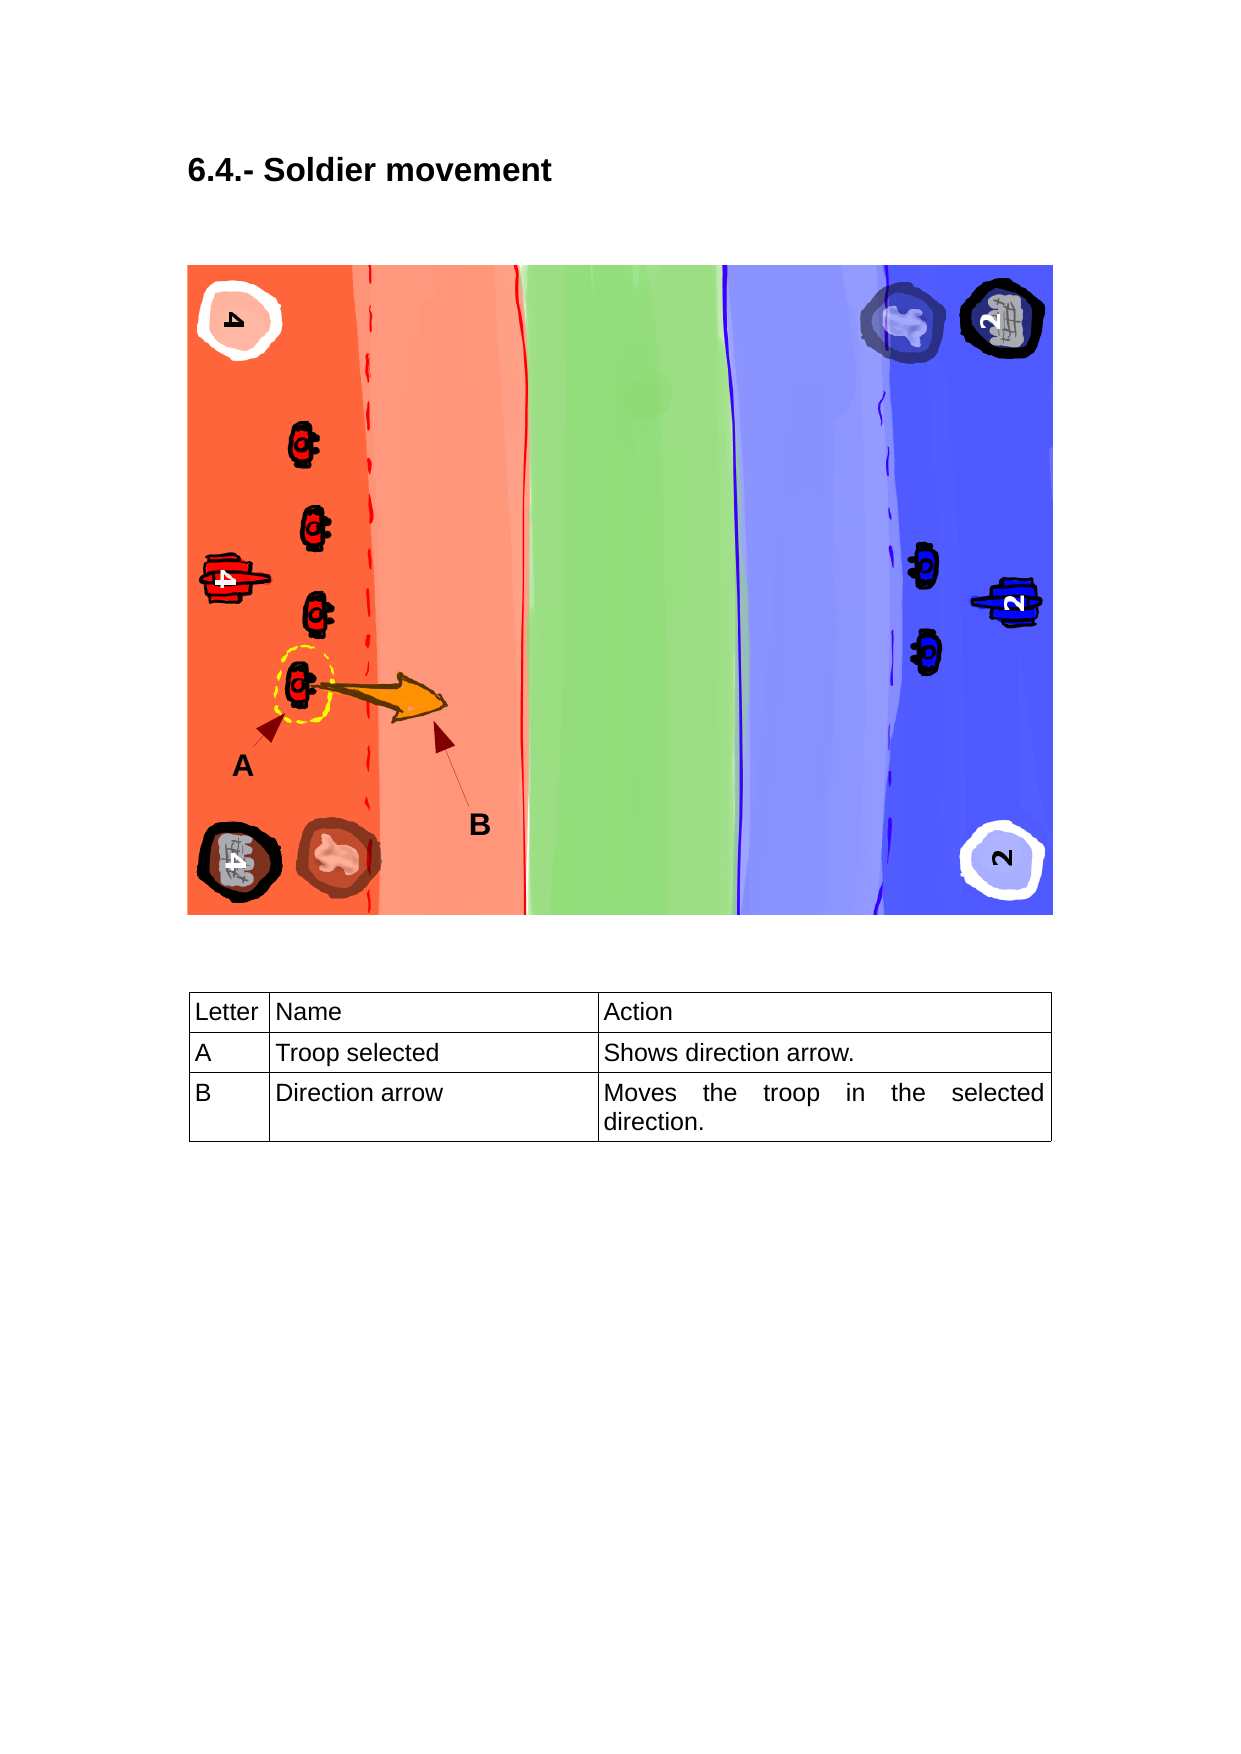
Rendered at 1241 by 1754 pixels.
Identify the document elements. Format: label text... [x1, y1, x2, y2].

text 6.4.- Soldier movement [187, 150, 1053, 188]
picture [187, 265, 1053, 915]
table_header Action [599, 993, 1051, 1032]
table_cell Troop selected [270, 1033, 598, 1072]
table_cell B [190, 1073, 269, 1141]
table_cell Direction arrow [270, 1073, 598, 1141]
table_header Letter [190, 993, 269, 1032]
table_cell A [190, 1033, 269, 1072]
table_cell Shows direction arrow. [599, 1033, 1051, 1072]
table_cell Moves the troop in the selected direction. [599, 1073, 1051, 1141]
table_header Name [270, 993, 598, 1032]
